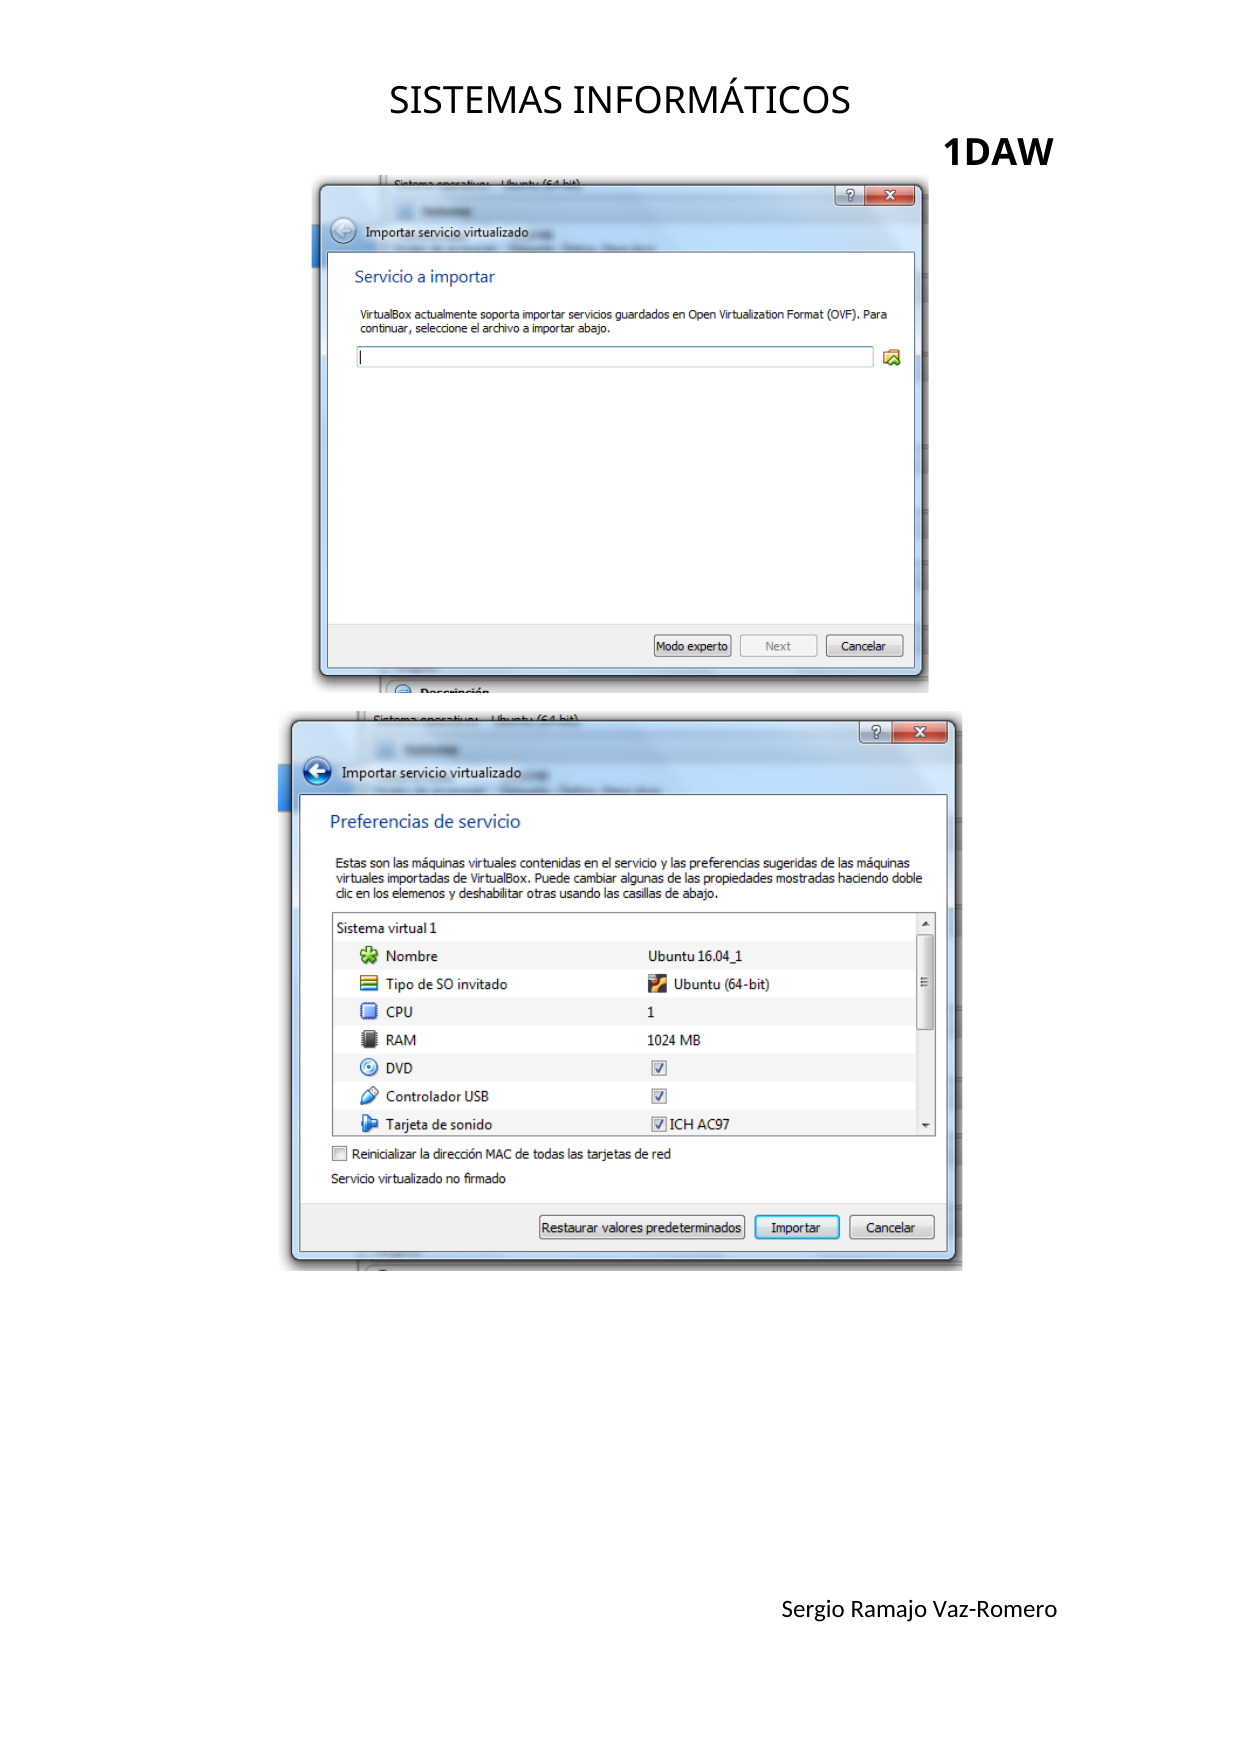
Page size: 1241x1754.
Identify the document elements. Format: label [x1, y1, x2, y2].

picture [277, 711, 963, 1271]
picture [311, 175, 929, 693]
